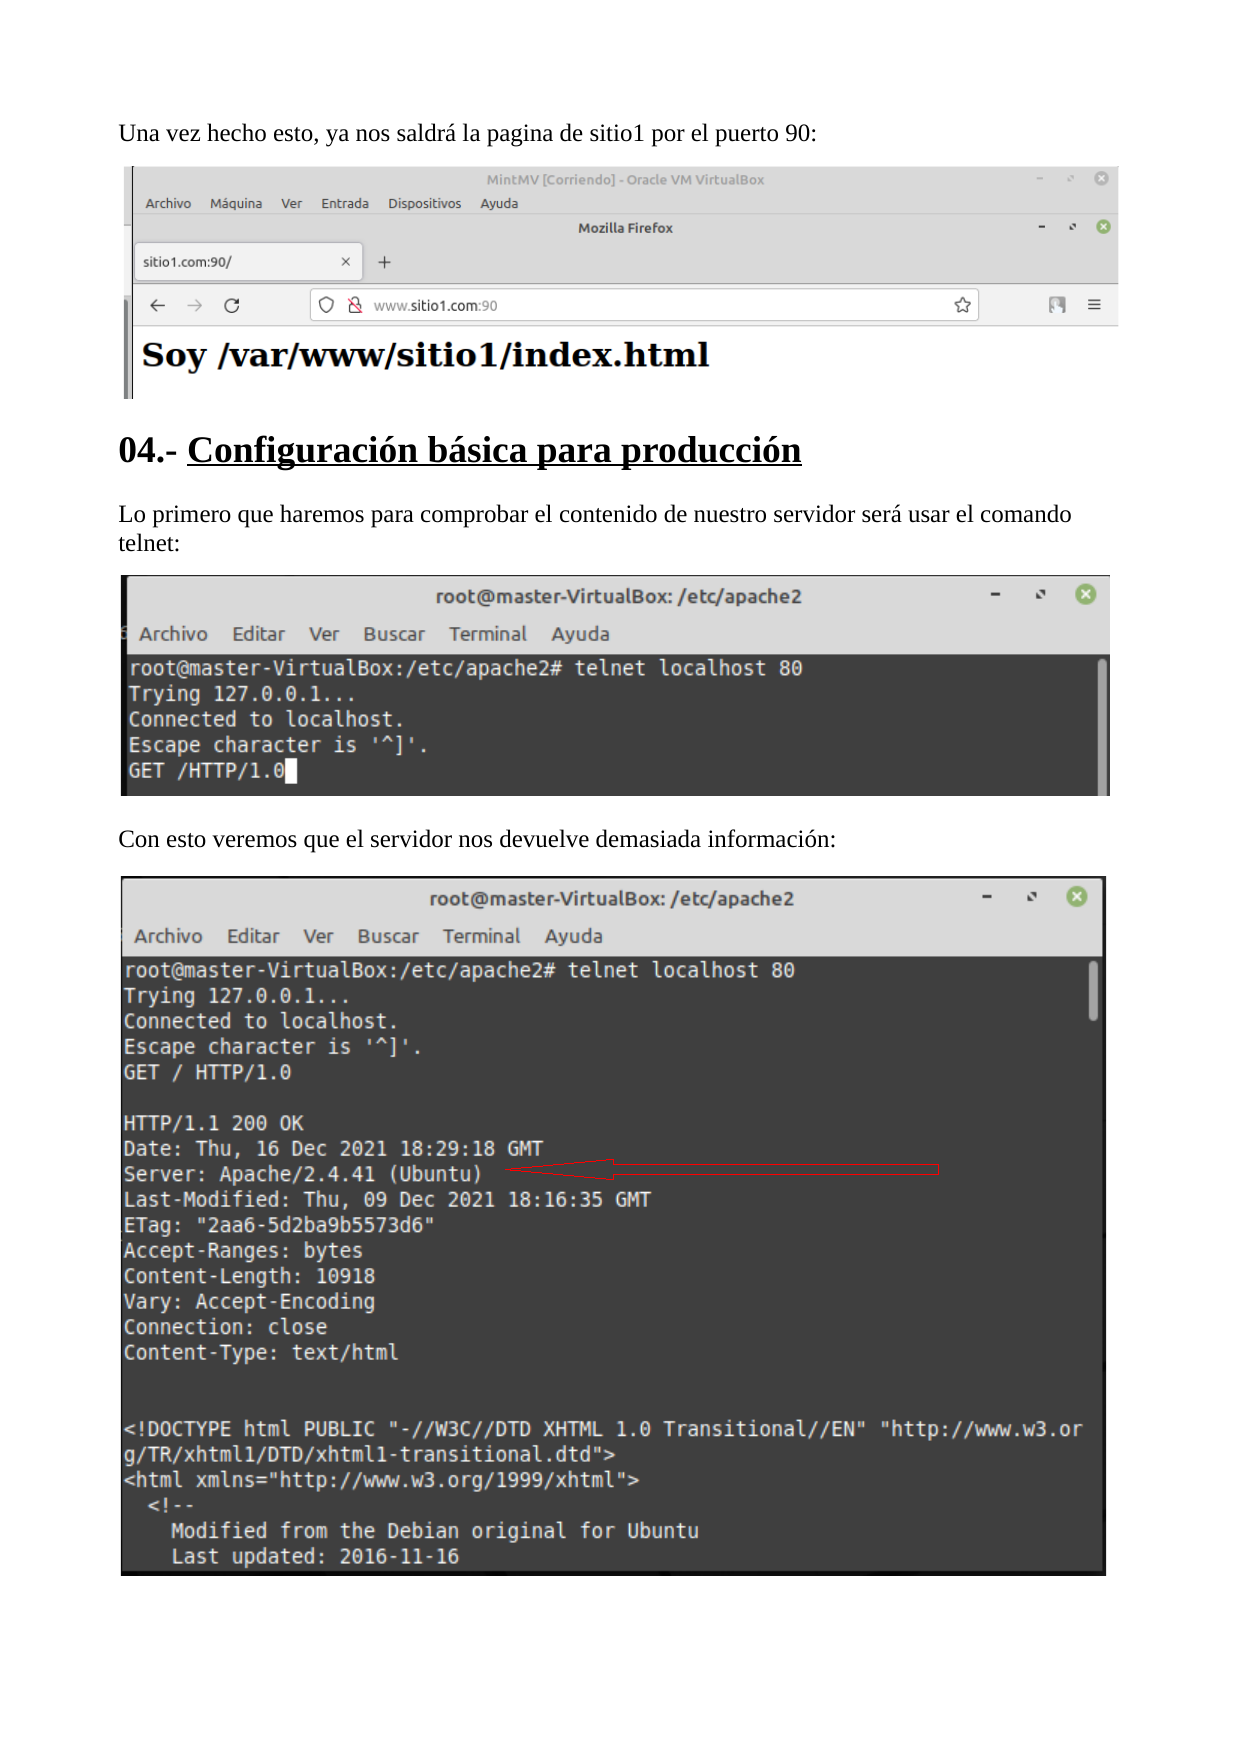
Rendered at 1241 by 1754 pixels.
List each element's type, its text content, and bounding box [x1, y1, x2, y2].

text 04.- Configuración básica para producción [118, 427, 1122, 470]
picture [895, 876, 1107, 1576]
text Con esto veremos que el servidor nos devuelve demasiada información: [118, 824, 1122, 853]
text Lo primero que haremos para comprobar el contenido de nuestro servidor será usar el comando telnet: [118, 499, 1122, 557]
picture [895, 1165, 938, 1174]
picture [893, 575, 1110, 728]
text Una vez hecho esto, ya nos saldrá la pagina de sitio1 por el puerto 90: [118, 118, 1122, 147]
